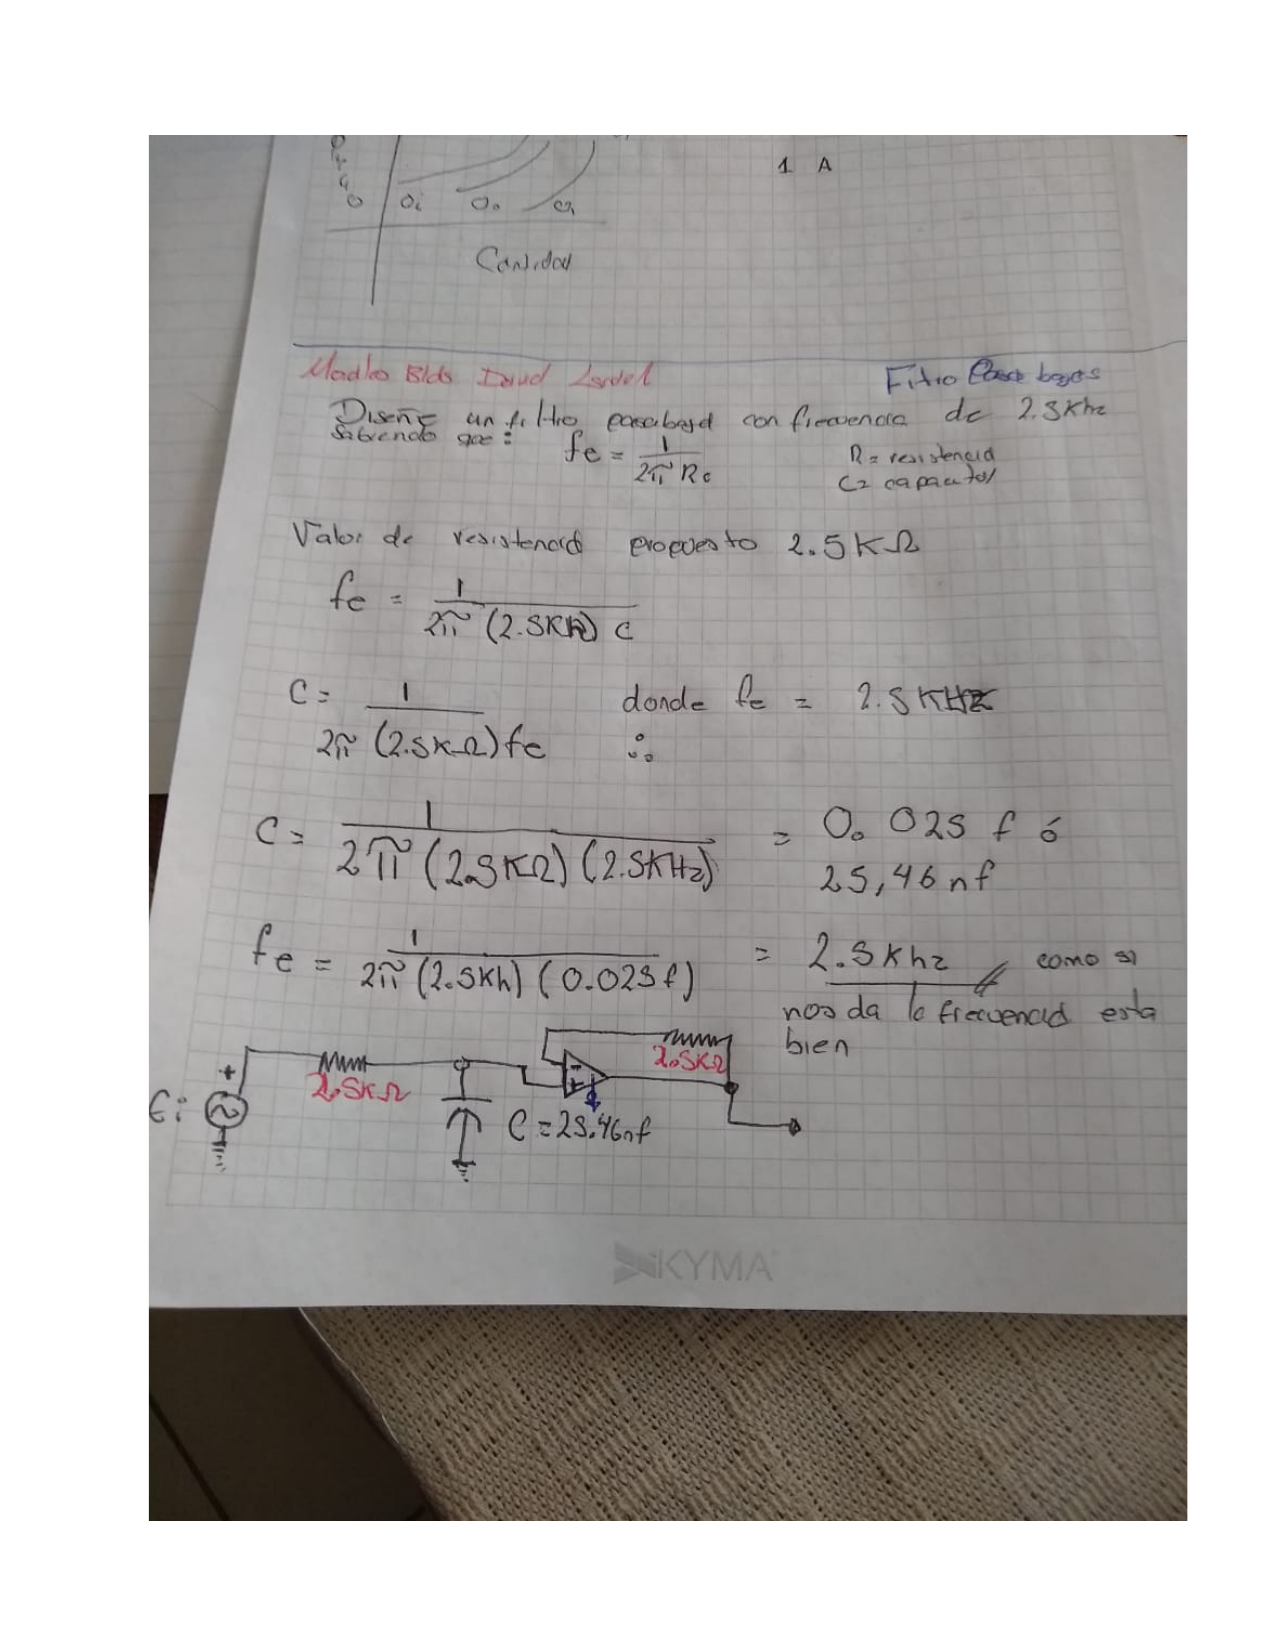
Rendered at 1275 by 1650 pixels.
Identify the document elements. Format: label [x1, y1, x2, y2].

picture [148, 135, 1188, 1521]
